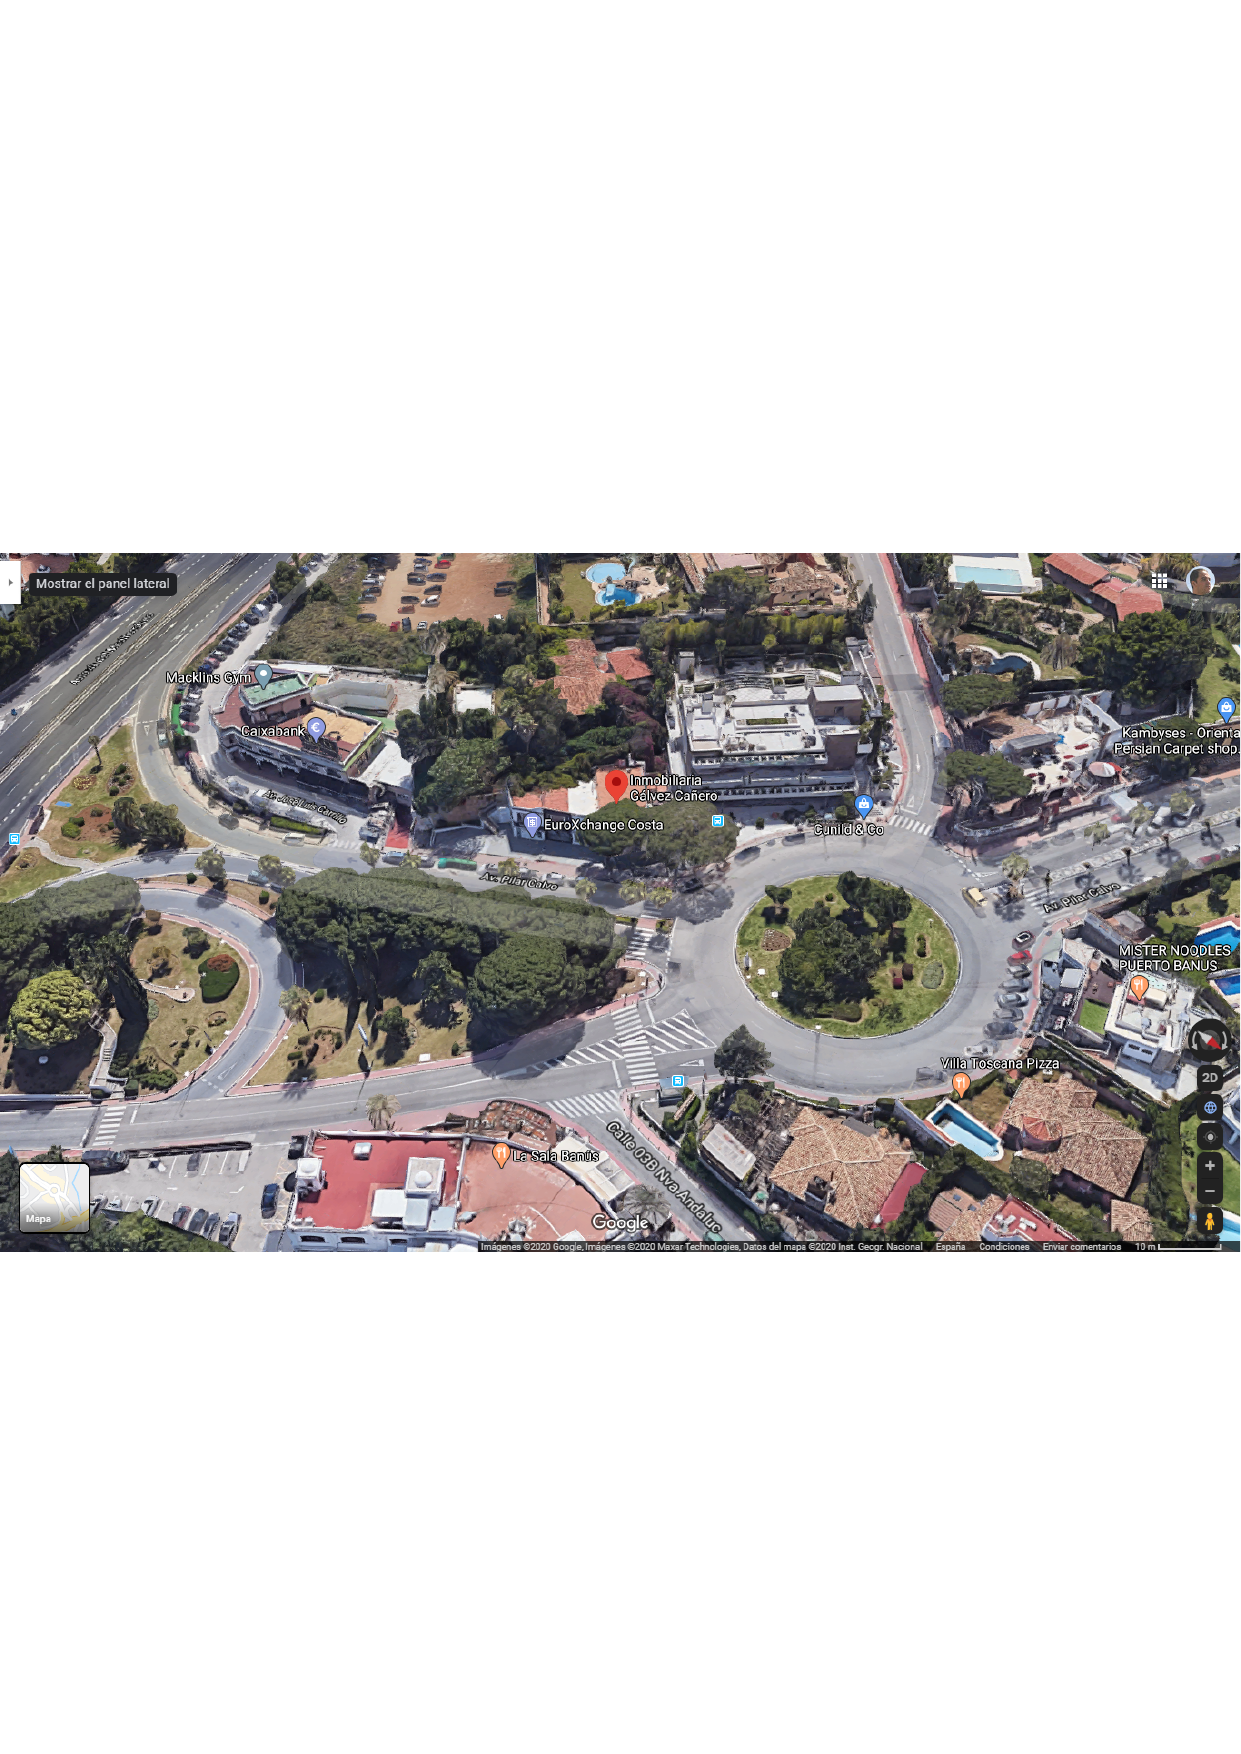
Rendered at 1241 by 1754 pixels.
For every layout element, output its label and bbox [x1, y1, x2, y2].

picture [0, 553, 1241, 1252]
